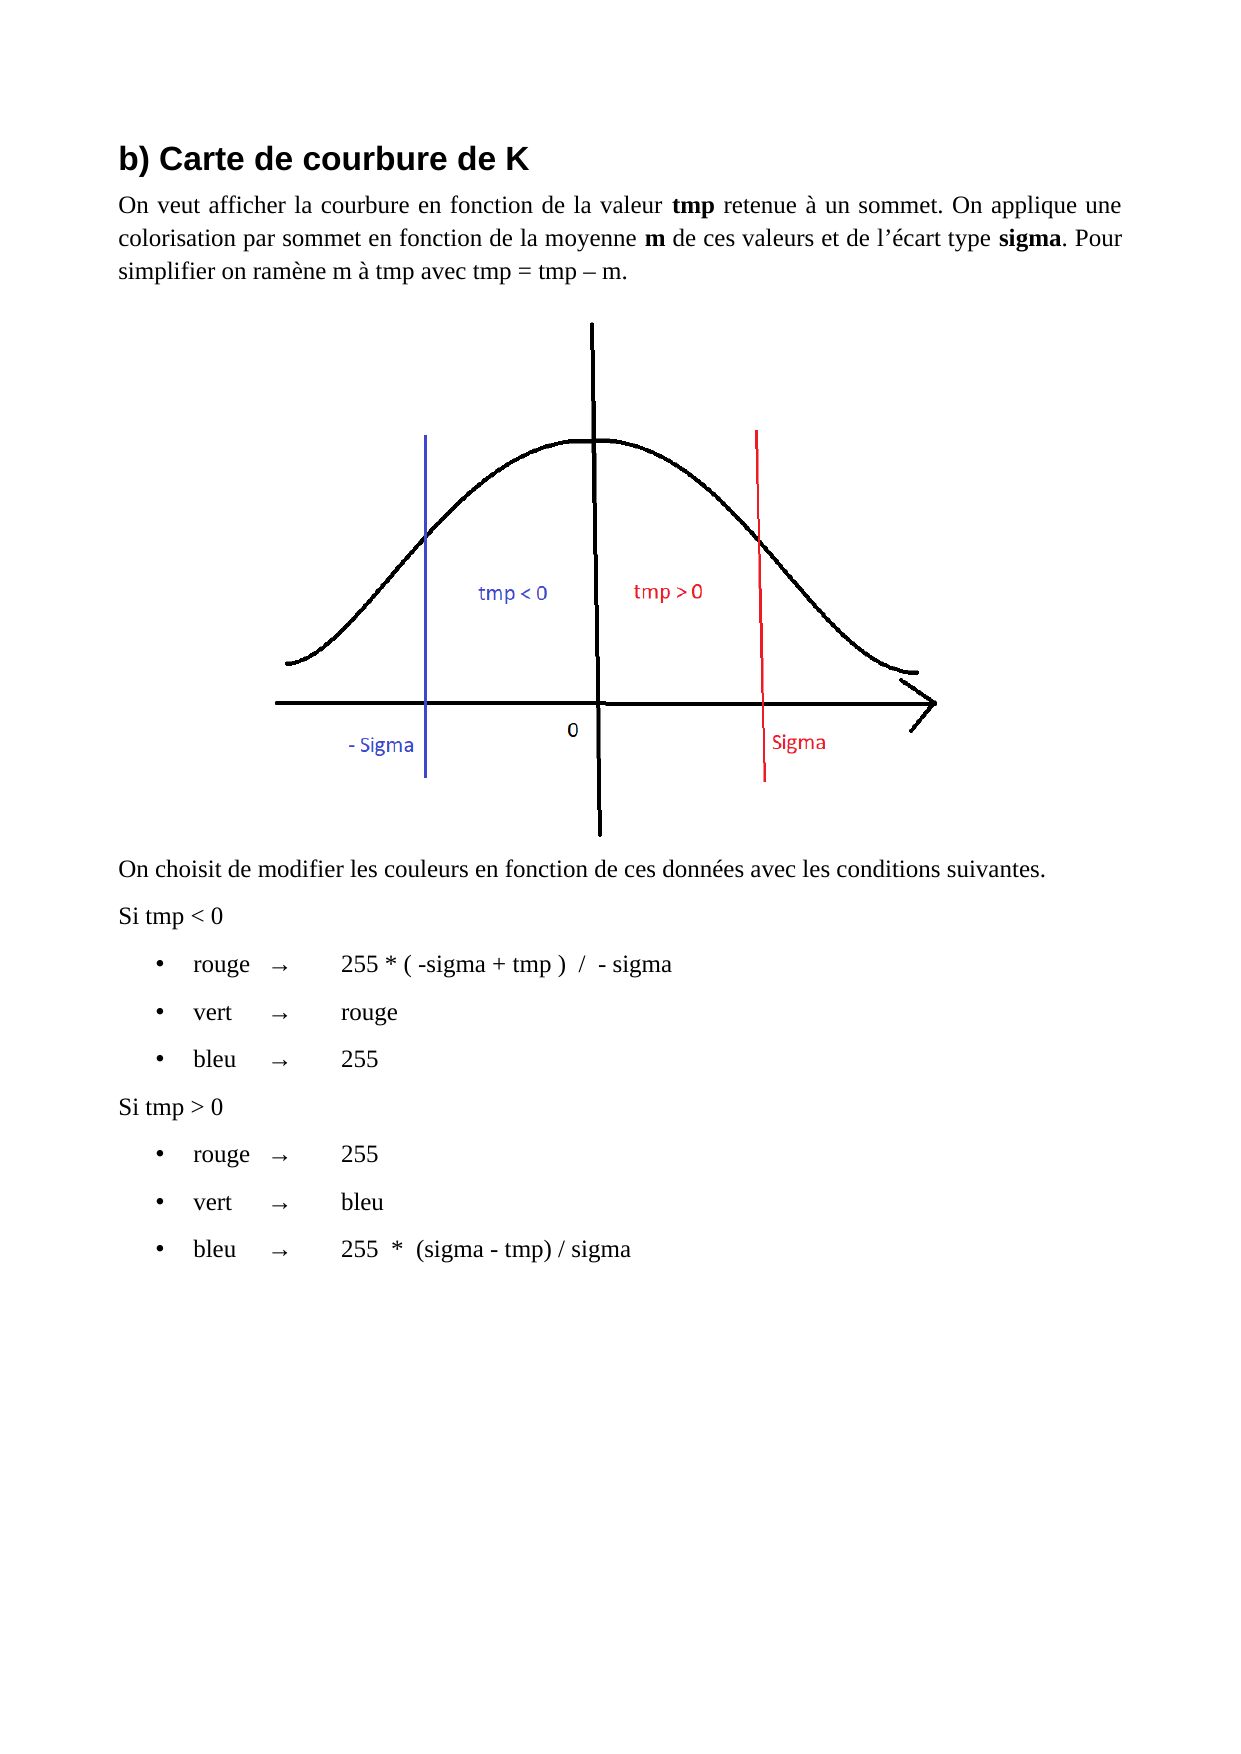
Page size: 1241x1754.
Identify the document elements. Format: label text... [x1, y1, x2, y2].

list rouge → 255 * ( -sigma + tmp ) / - sigma [156, 949, 1122, 978]
text Si tmp < 0 [118, 901, 1122, 930]
text On veut afficher la courbure en fonction de la valeur tmp retenue à un sommet. On applique une colorisation par sommet en fonction de la moyenne m de ces valeurs et de l’écart type sigma. Pour simplifier on ramène m à tmp avec tmp = tmp – m. [118, 190, 1122, 285]
list rouge → 255 [156, 1139, 1122, 1168]
picture [122, 313, 1075, 850]
subtitle b) Carte de courbure de K [118, 139, 1122, 178]
list bleu → 255 [156, 1044, 1122, 1073]
list vert → bleu [156, 1187, 1122, 1216]
list bleu → 255 * (sigma - tmp) / sigma [156, 1234, 1122, 1263]
text On choisit de modifier les couleurs en fonction de ces données avec les conditions suivantes. [118, 304, 1122, 882]
list vert → rouge [156, 997, 1122, 1025]
text Si tmp > 0 [118, 1092, 1122, 1121]
